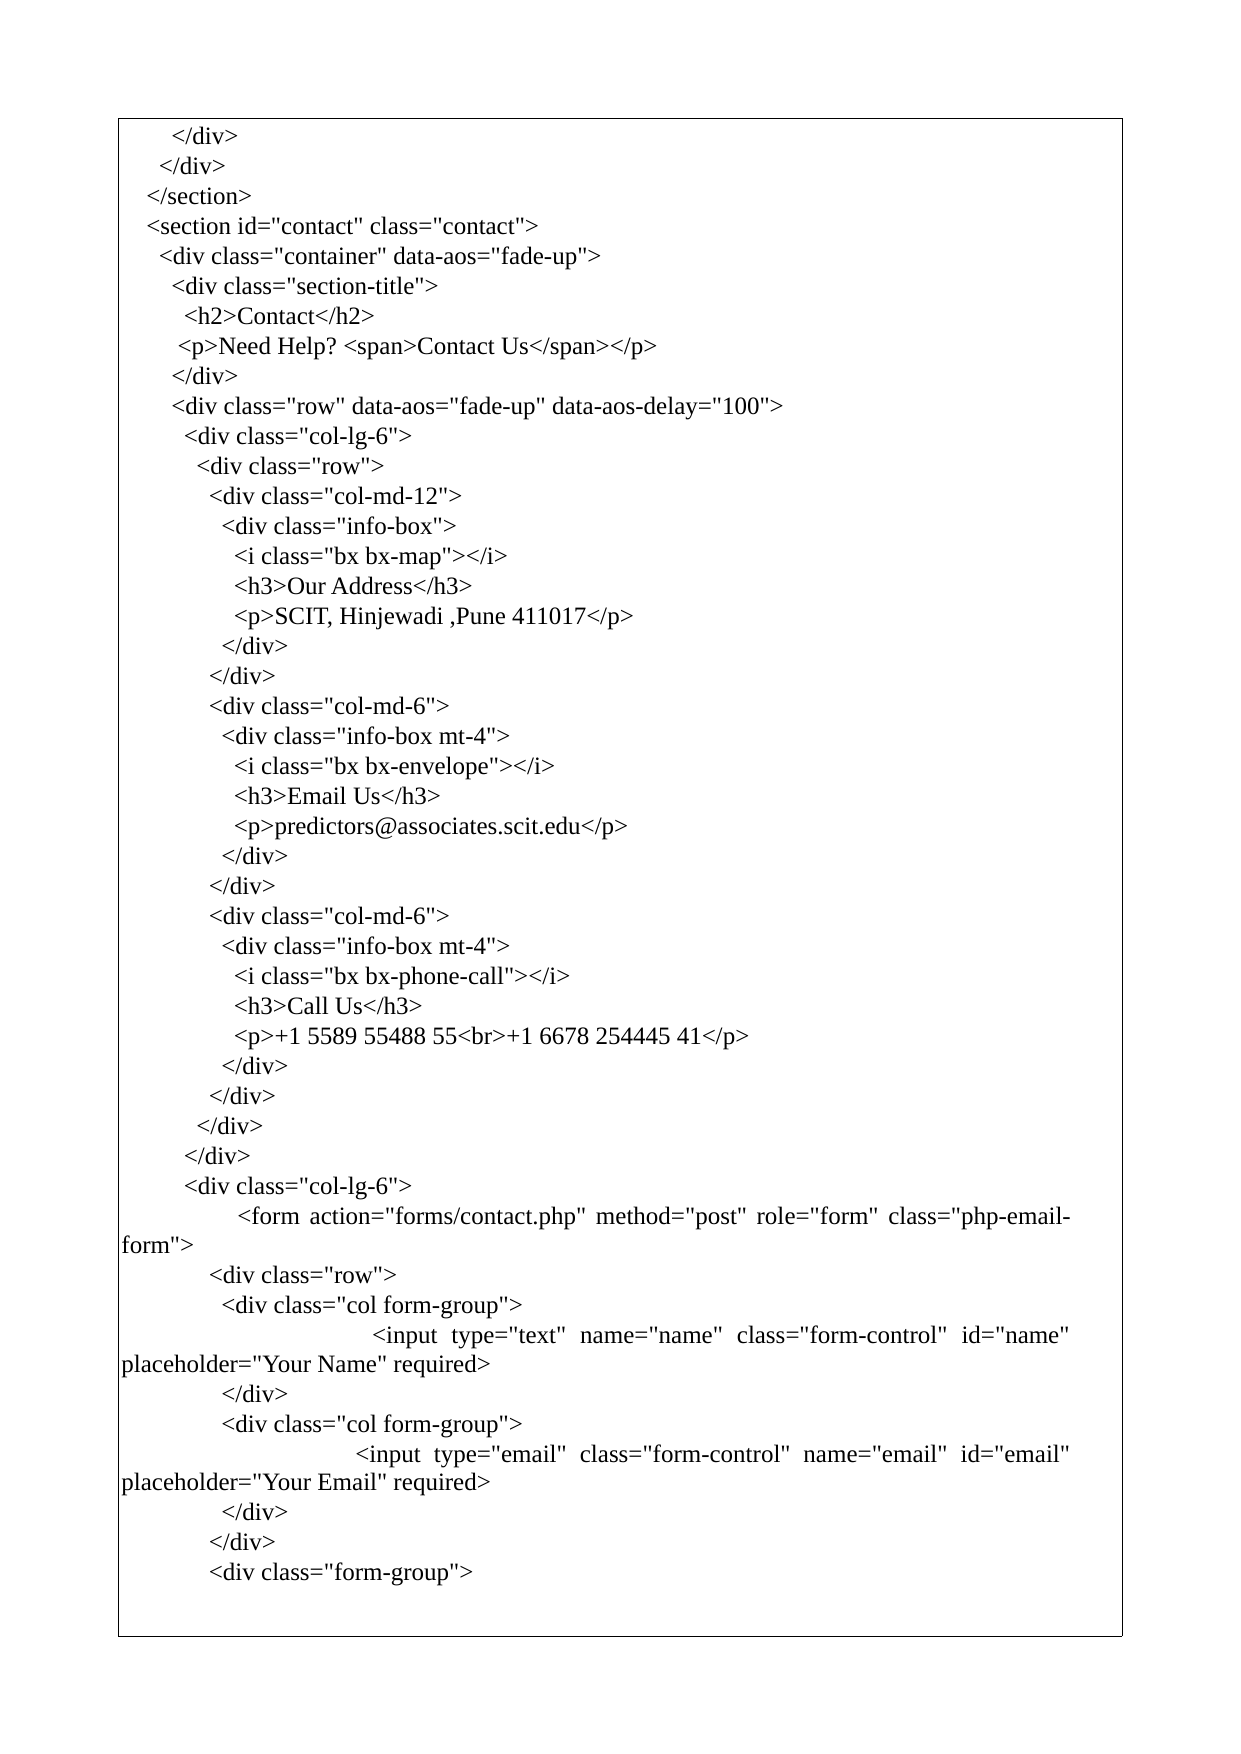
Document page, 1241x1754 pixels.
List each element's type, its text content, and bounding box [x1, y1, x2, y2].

text </div> [121, 1111, 1072, 1140]
text <p>Need Help? <span>Contact Us</span></p> [121, 331, 1072, 360]
text <div class="row" data-aos="fade-up" data-aos-delay="100"> [121, 391, 1072, 420]
text <p>+1 5589 55488 55<br>+1 6678 254445 41</p> [121, 1021, 1072, 1050]
text </div> [121, 121, 1072, 150]
text <div class="section-title"> [121, 271, 1072, 300]
text <div class="col-md-6"> [121, 691, 1072, 720]
text </div> [121, 361, 1072, 390]
text </div> [121, 1379, 1072, 1407]
text <i class="bx bx-phone-call"></i> [121, 961, 1072, 990]
text </div> [121, 1527, 1072, 1556]
text <form action="forms/contact.php" method="post" role="form" class="php-email-form"> [121, 1201, 1072, 1259]
text <div class="col form-group"> [121, 1409, 1072, 1437]
text </div> [121, 871, 1072, 900]
text <div class="col form-group"> [121, 1290, 1072, 1319]
text <p>predictors@associates.scit.edu</p> [121, 811, 1072, 840]
text </div> [121, 1497, 1072, 1526]
text </div> [121, 1141, 1072, 1170]
text <div class="info-box mt-4"> [121, 721, 1072, 750]
text <div class="row"> [121, 451, 1072, 480]
text </div> [121, 1051, 1072, 1080]
text </section> [121, 181, 1072, 210]
text <input type="email" class="form-control" name="email" id="email" placeholder="Your Email" required> [121, 1439, 1072, 1496]
text <i class="bx bx-envelope"></i> [121, 751, 1072, 780]
text <p>SCIT, Hinjewadi ,Pune 411017</p> [121, 601, 1072, 630]
text <h3>Call Us</h3> [121, 991, 1072, 1020]
text <div class="info-box mt-4"> [121, 931, 1072, 960]
text </div> [121, 1081, 1072, 1110]
text <div class="container" data-aos="fade-up"> [121, 241, 1072, 270]
text </div> [121, 151, 1072, 180]
text <div class="form-group"> [121, 1557, 1072, 1586]
text </div> [121, 631, 1072, 660]
text <input type="text" name="name" class="form-control" id="name" placeholder="Your Name" required> [121, 1320, 1072, 1377]
text </div> [121, 841, 1072, 870]
text <h3>Email Us</h3> [121, 781, 1072, 810]
text <h2>Contact</h2> [121, 301, 1072, 330]
text </div> [121, 661, 1072, 690]
text <div class="col-md-12"> [121, 481, 1072, 510]
text <div class="col-md-6"> [121, 901, 1072, 930]
text <div class="row"> [121, 1260, 1072, 1289]
text <div class="info-box"> [121, 511, 1072, 540]
text <div class="col-lg-6"> [121, 421, 1072, 450]
text <h3>Our Address</h3> [121, 571, 1072, 600]
text <i class="bx bx-map"></i> [121, 541, 1072, 570]
text <div class="col-lg-6"> [121, 1171, 1072, 1200]
text <section id="contact" class="contact"> [121, 211, 1072, 240]
